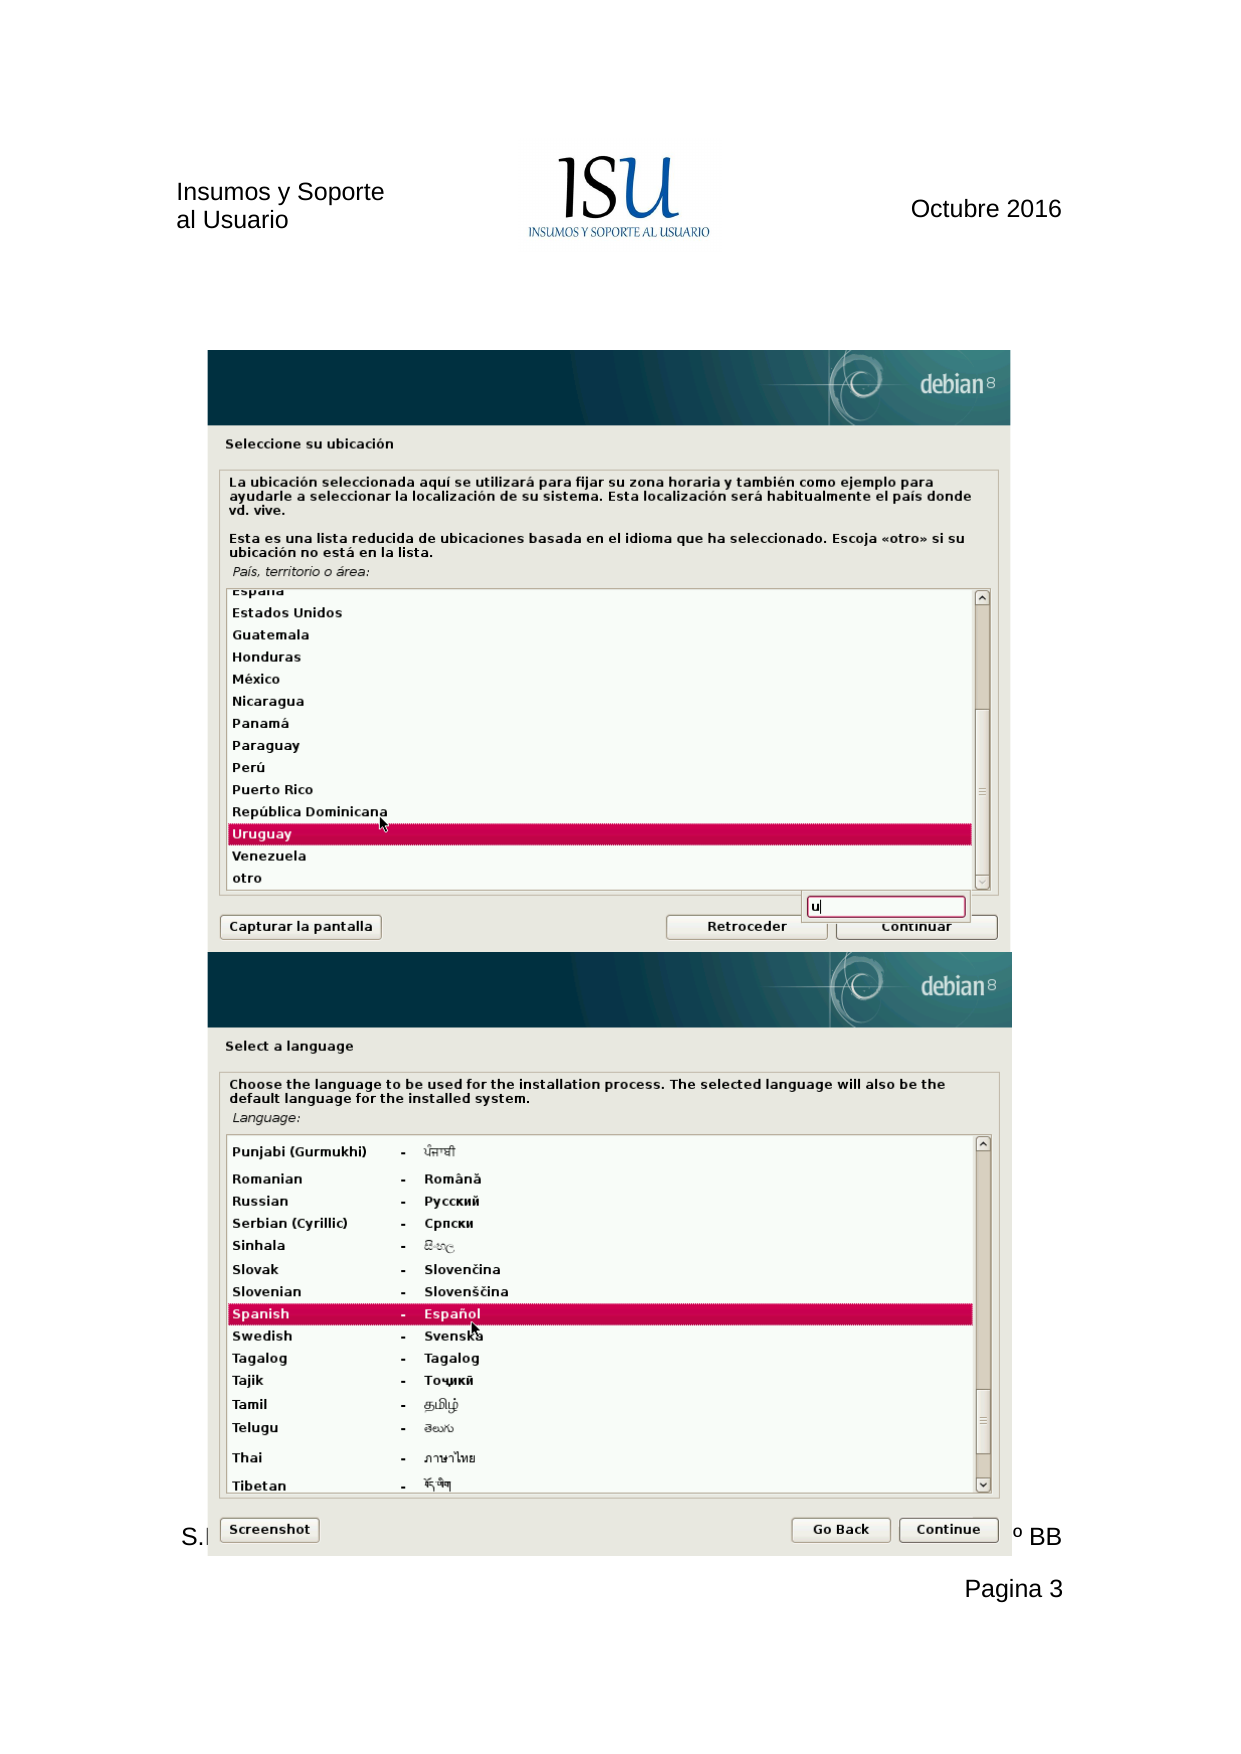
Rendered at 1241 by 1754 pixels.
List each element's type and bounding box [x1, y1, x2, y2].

picture [517, 138, 723, 252]
picture [207, 350, 1012, 1556]
